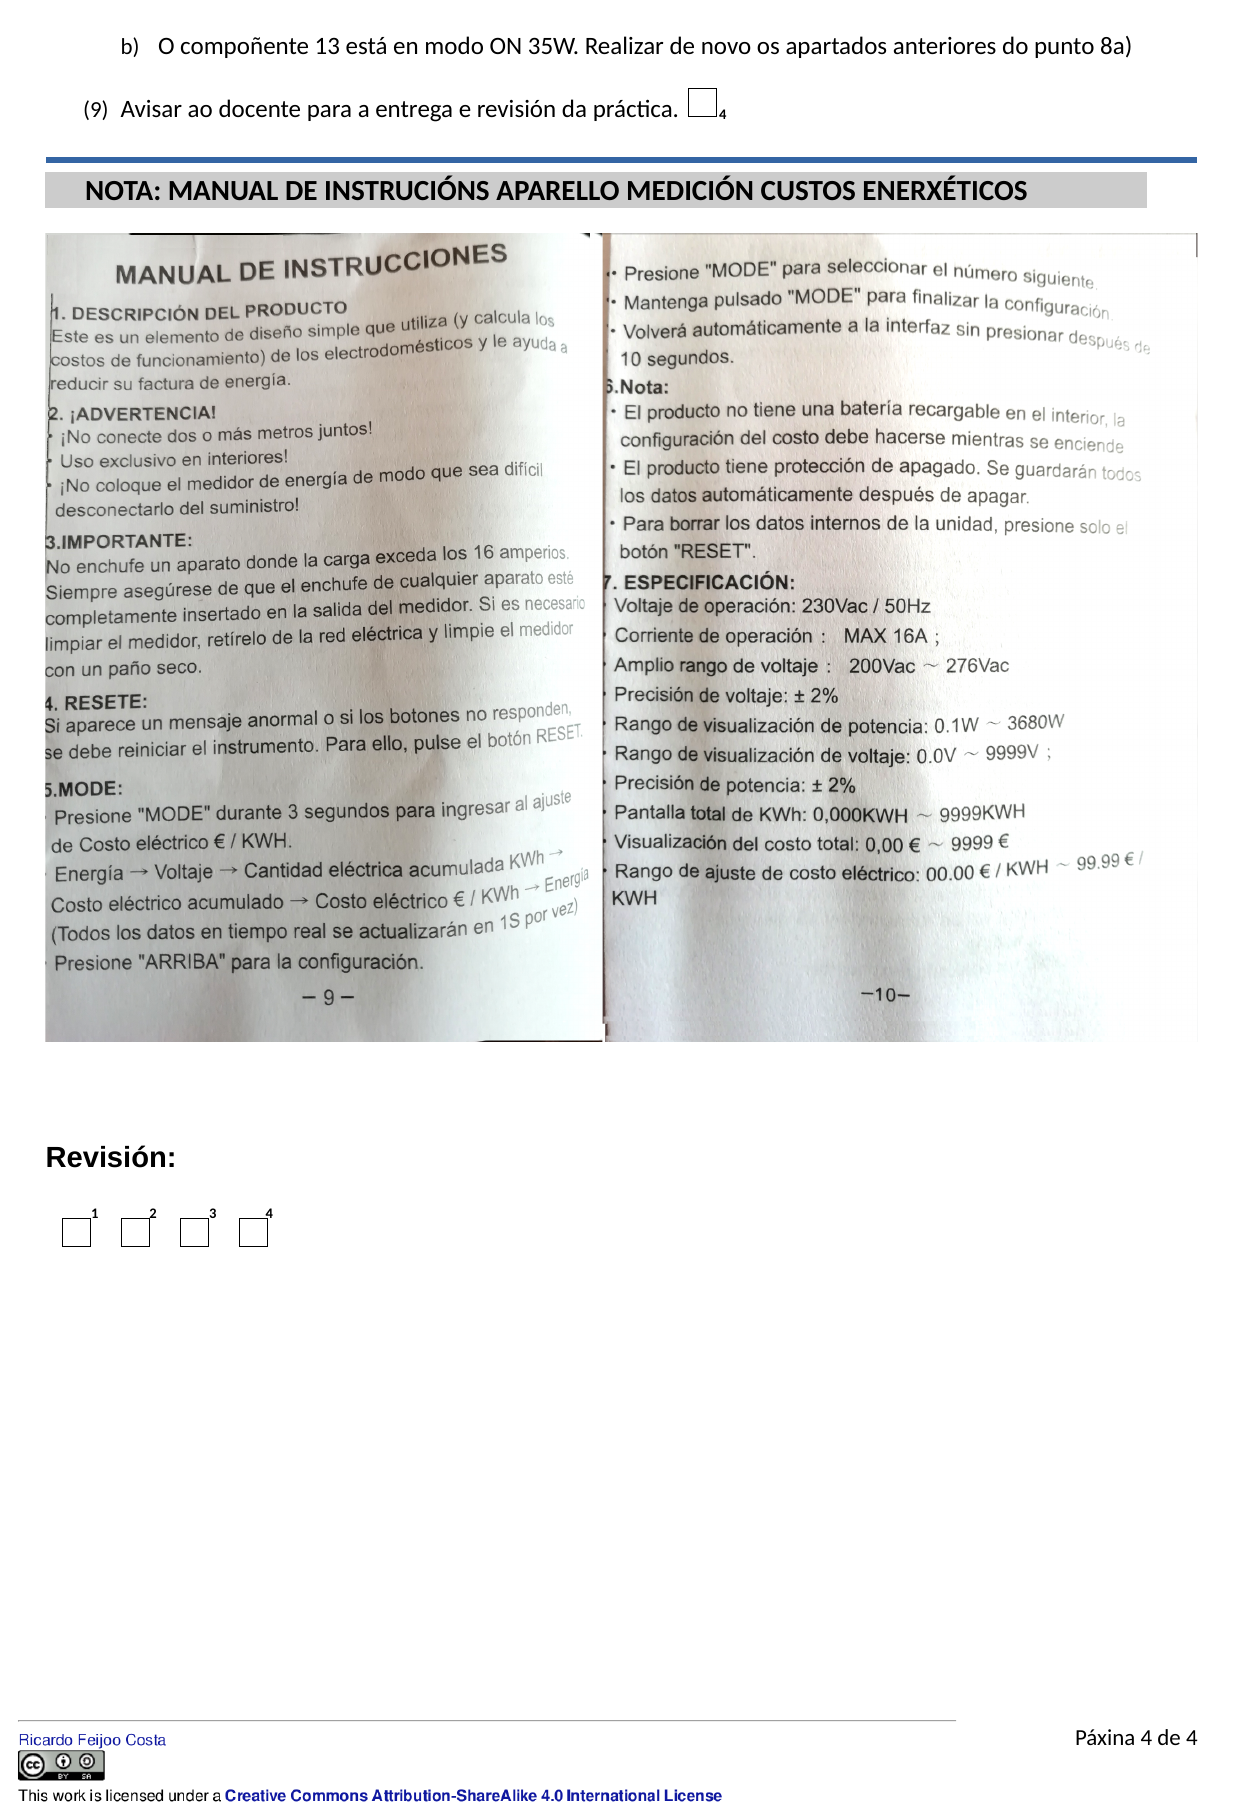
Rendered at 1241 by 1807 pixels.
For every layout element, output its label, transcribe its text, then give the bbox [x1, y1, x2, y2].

text 1 2 3 4 [45, 1191, 1197, 1222]
subtitle Revisión: [45, 1140, 1197, 1174]
list O compoñente 13 está en modo ON 35W. Realizar de novo os apartados anteriores do punto 8a) [120, 30, 1197, 60]
list Avisar ao docente para a entrega e revisión da práctica. 4 [83, 93, 1197, 123]
picture [8, 1715, 957, 1806]
picture [45, 233, 1198, 1042]
text NOTA: MANUAL DE INSTRUCIÓNS APARELLO MEDICIÓN CUSTOS ENERXÉTICOS [45, 172, 1197, 208]
